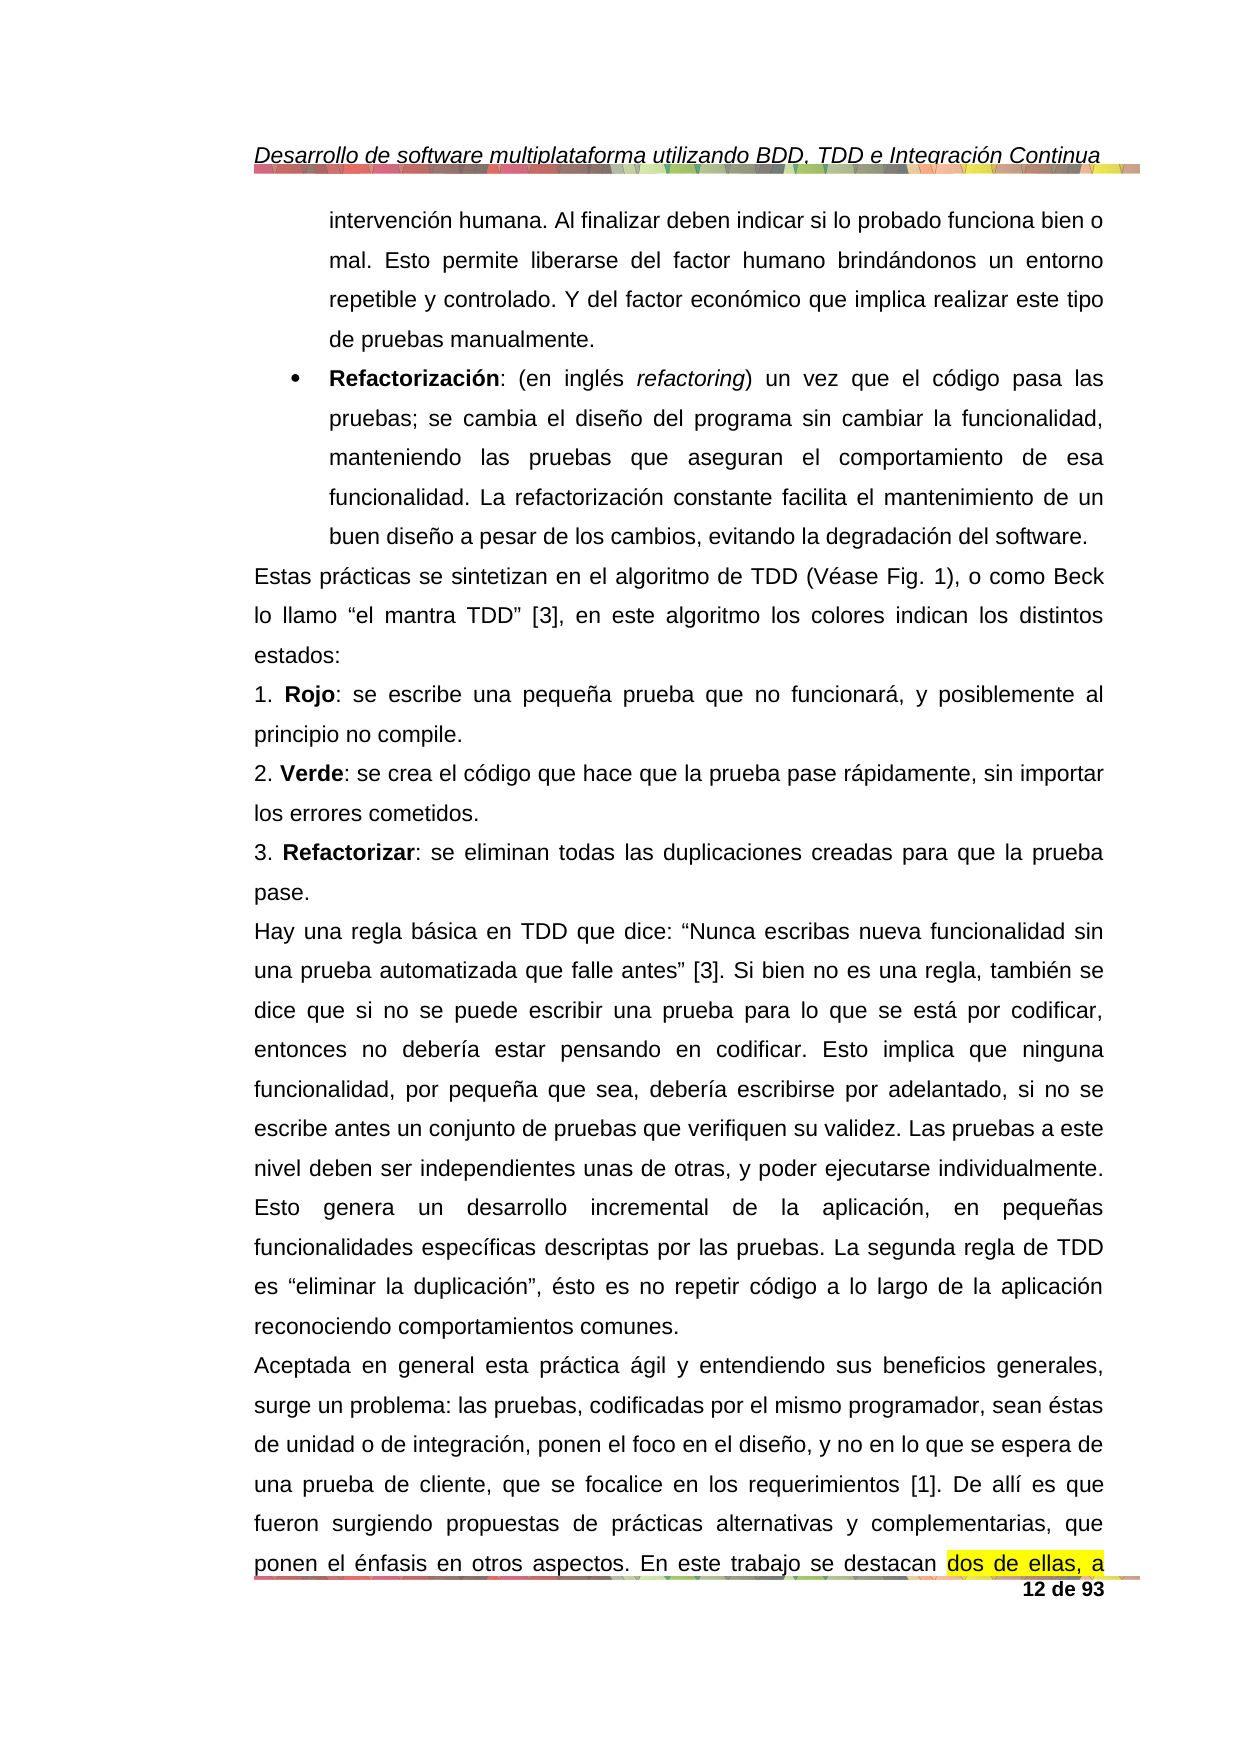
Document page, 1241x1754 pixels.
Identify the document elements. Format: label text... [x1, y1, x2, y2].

text Hay una regla básica en TDD que dice: “Nunca escribas nueva funcionalidad sin una prueba automatizada que falle antes” [3]. Si bien no es una regla, también se dice que si no se puede escribir una prueba para lo que se está por codificar, entonces no debería estar pensando en codificar. Esto implica que ninguna funcionalidad, por pequeña que sea, debería escribirse por adelantado, si no se escribe antes un conjunto de pruebas que verifiquen su validez. Las pruebas a este nivel deben ser independientes unas de otras, y poder ejecutarse individualmente. Esto genera un desarrollo incremental de la aplicación, en pequeñas funcionalidades específicas descriptas por las pruebas. La segunda regla de TDD es “eliminar la duplicación”, ésto es no repetir código a lo largo de la aplicación reconociendo comportamientos comunes. [254, 918, 1104, 1339]
list intervención humana. Al finalizar deben indicar si lo probado funciona bien o mal. Esto permite liberarse del factor humano brindándonos un entorno repetible y controlado. Y del factor económico que implica realizar este tipo de pruebas manualmente. [291, 207, 1104, 352]
text 3. Refactorizar: se eliminan todas las duplicaciones creadas para que la prueba pase. [254, 839, 1104, 905]
text Aceptada en general esta práctica ágil y entendiendo sus beneficios generales, surge un problema: las pruebas, codificadas por el mismo programador, sean éstas de unidad o de integración, ponen el foco en el diseño, y no en lo que se espera de una prueba de cliente, que se focalice en los requerimientos [1]. De allí es que fueron surgiendo propuestas de prácticas alternativas y complementarias, que ponen el énfasis en otros aspectos. En este trabajo se destacan dos de ellas, a [253, 1352, 1140, 1580]
text Estas prácticas se sintetizan en el algoritmo de TDD (Véase Fig. 1), o como Beck lo llamo “el mantra TDD” [3], en este algoritmo los colores indican los distintos estados: [254, 563, 1104, 668]
text 1. Rojo: se escribe una pequeña prueba que no funcionará, y posiblemente al principio no compile. [254, 681, 1104, 747]
text 2. Verde: se crea el código que hace que la prueba pase rápidamente, sin importar los errores cometidos. [254, 760, 1104, 826]
list Refactorización: (en inglés refactoring) un vez que el código pasa las pruebas; se cambia el diseño del programa sin cambiar la funcionalidad, manteniendo las pruebas que aseguran el comportamiento de esa funcionalidad. La refactorización constante facilita el mantenimiento de un buen diseño a pesar de los cambios, evitando la degradación del software. [291, 365, 1104, 549]
